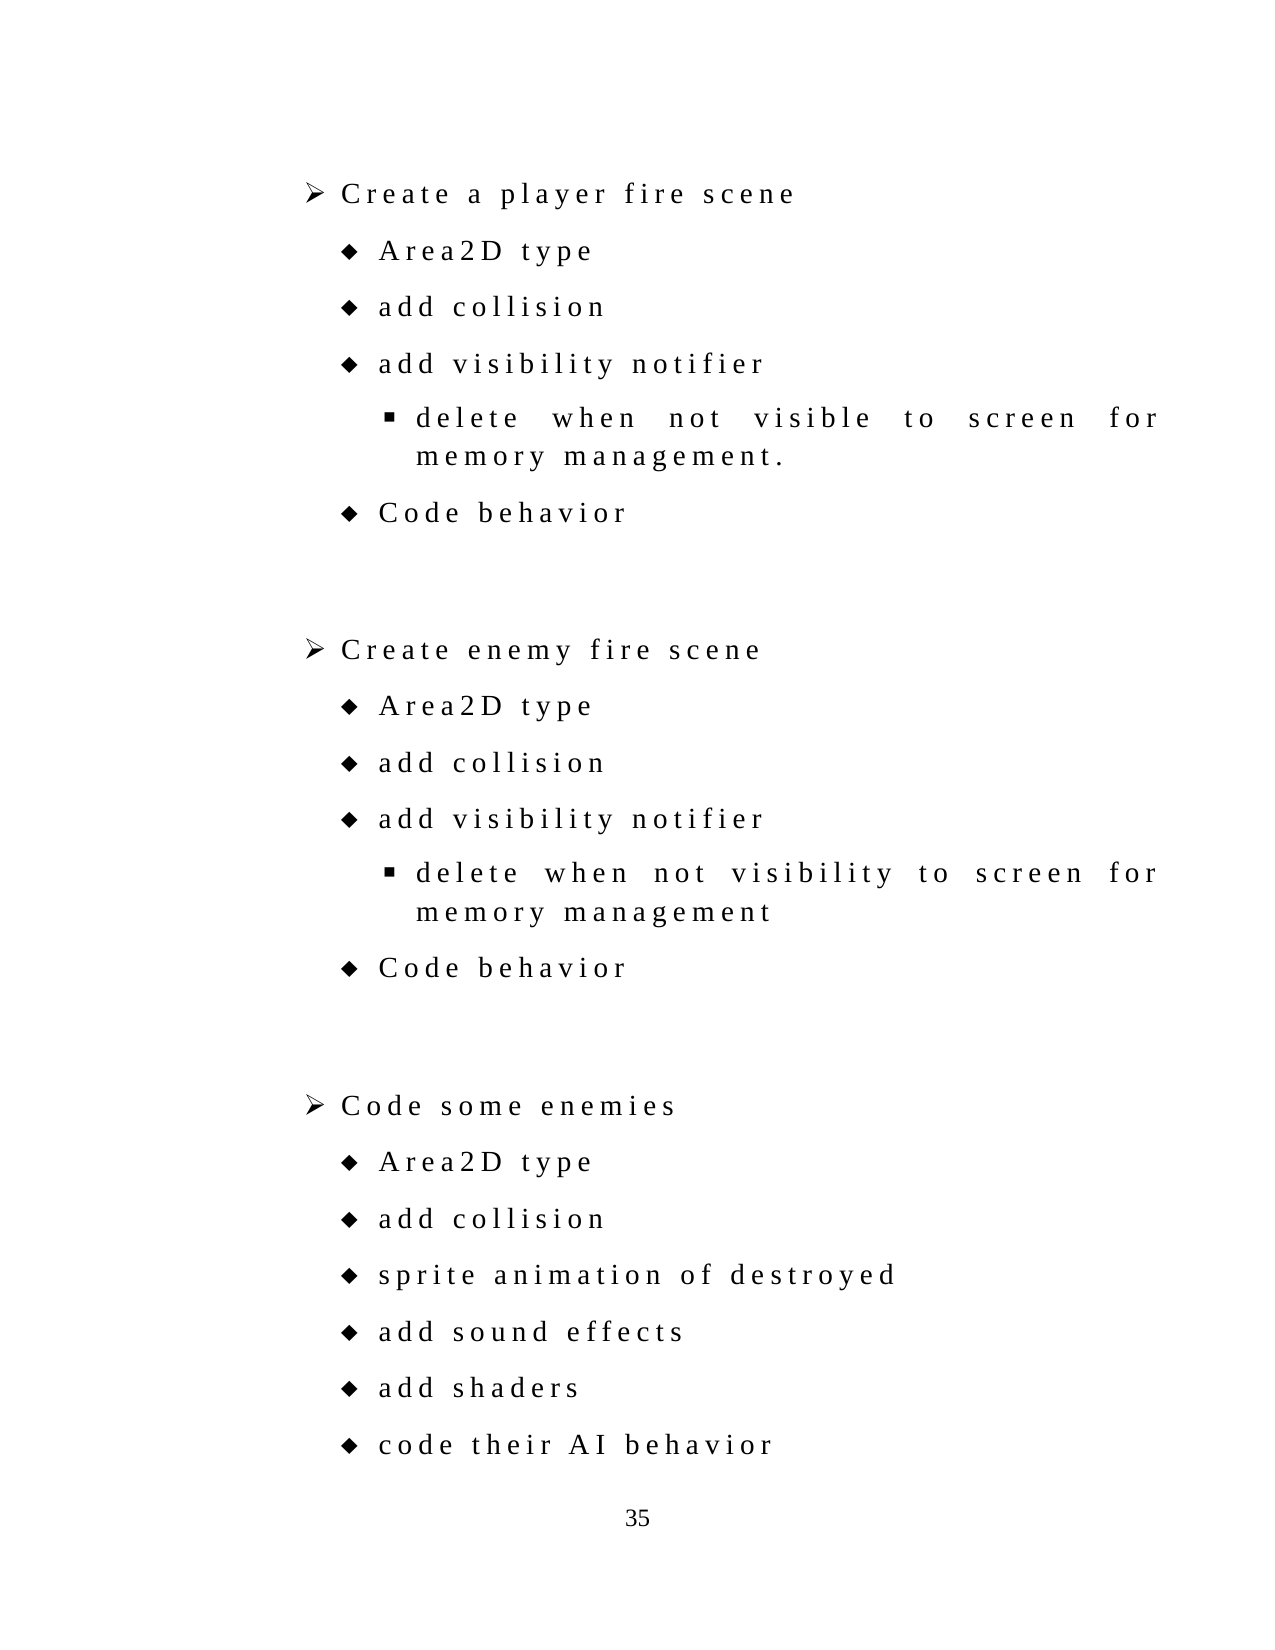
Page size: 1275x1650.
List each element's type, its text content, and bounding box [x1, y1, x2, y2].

list Area2D type [341, 233, 1157, 267]
list add sound effects [341, 1314, 1157, 1347]
list code their AI behavior [341, 1427, 1157, 1461]
list add collision [341, 1201, 1157, 1234]
list Create a player fire scene [303, 176, 1157, 210]
list Area2D type [341, 1144, 1157, 1178]
list add collision [341, 745, 1157, 779]
list delete when not visibility to screen for memory management [378, 855, 1157, 927]
list Code behavior [341, 495, 1157, 528]
list Area2D type [341, 688, 1157, 722]
list add shaders [341, 1370, 1157, 1404]
list Create enemy fire scene [303, 632, 1157, 666]
list Code some enemies [303, 1088, 1157, 1121]
list Code behavior [341, 950, 1157, 984]
list add visibility notifier [341, 346, 1157, 380]
list add collision [341, 289, 1157, 323]
list delete when not visible to screen for memory management. [378, 400, 1157, 472]
list add visibility notifier [341, 802, 1157, 835]
list sprite animation of destroyed [341, 1257, 1157, 1291]
